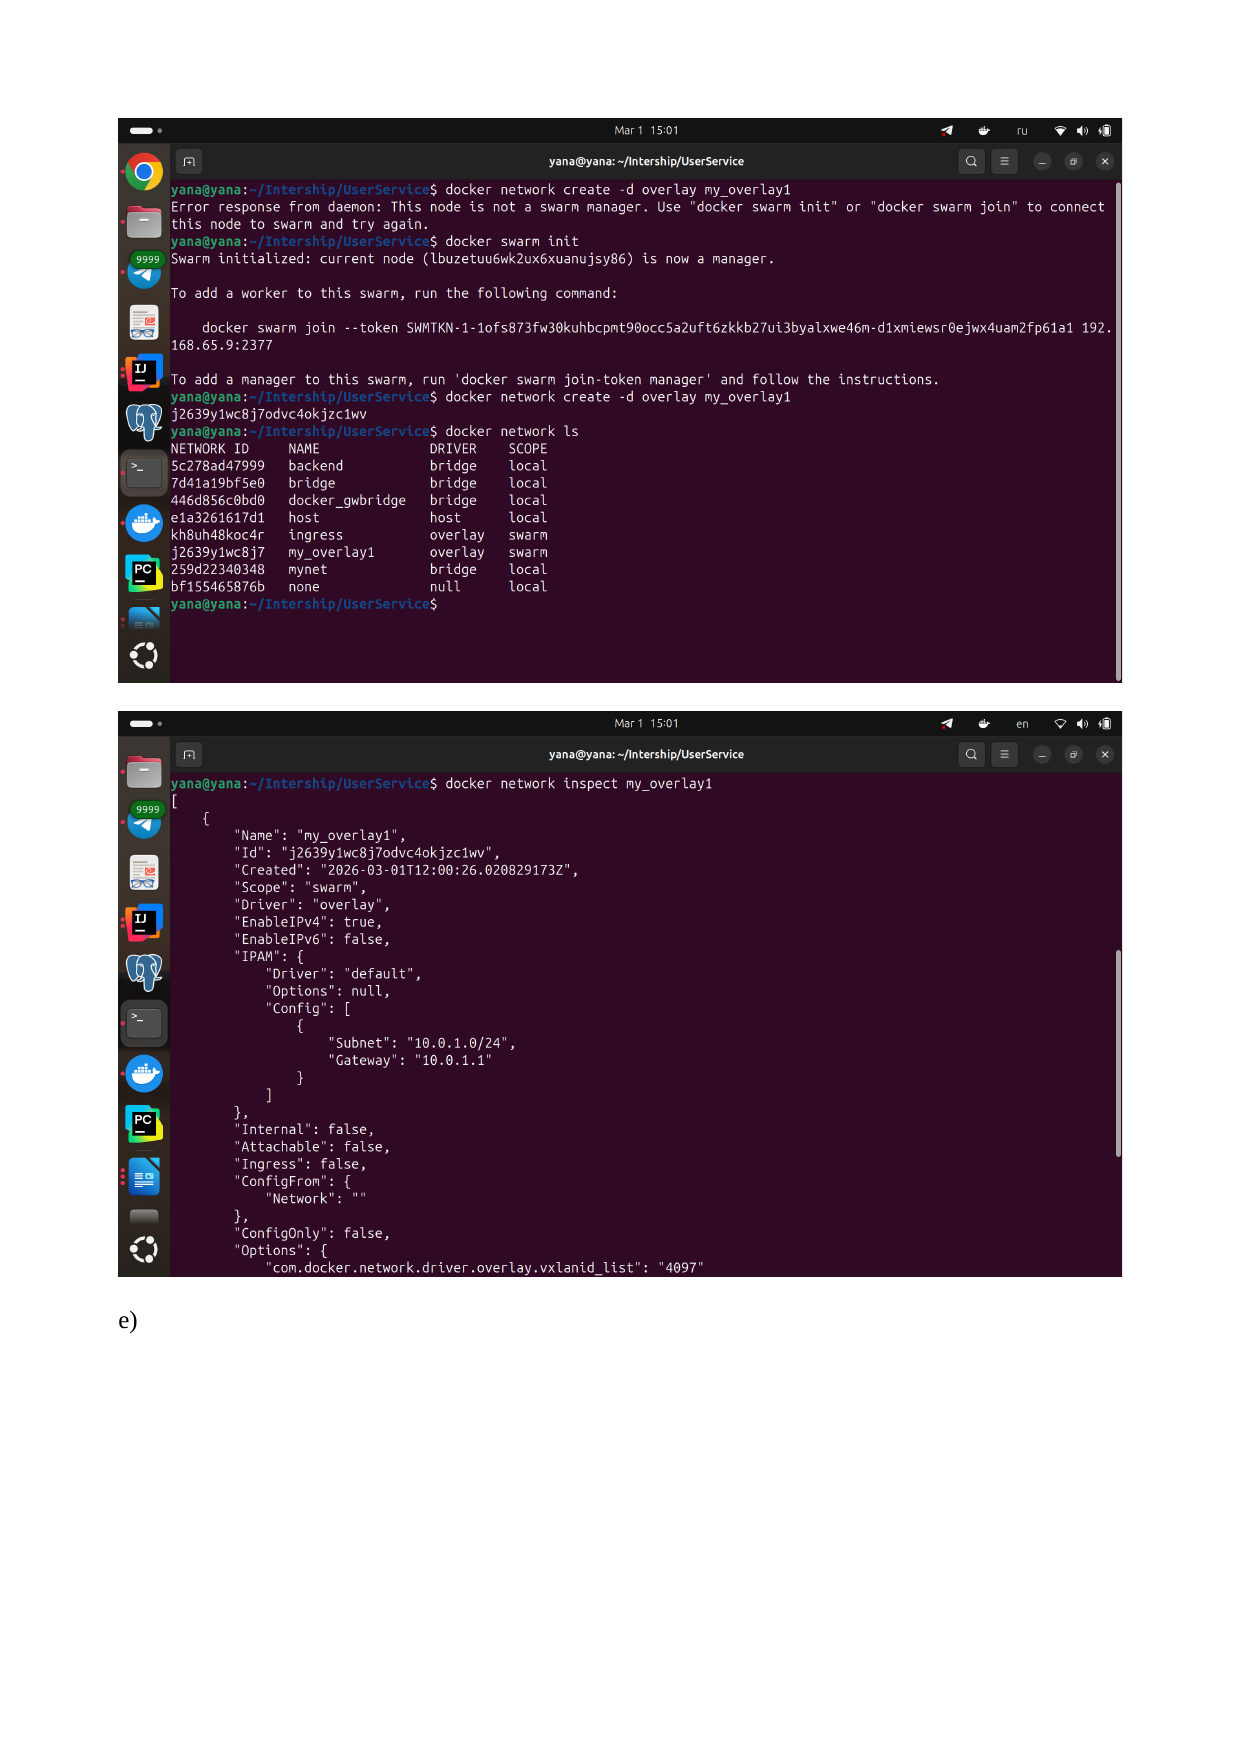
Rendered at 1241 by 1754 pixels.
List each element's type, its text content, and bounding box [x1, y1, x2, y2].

picture [118, 711, 1123, 1277]
picture [118, 118, 1123, 683]
text e) [118, 1305, 1122, 1334]
